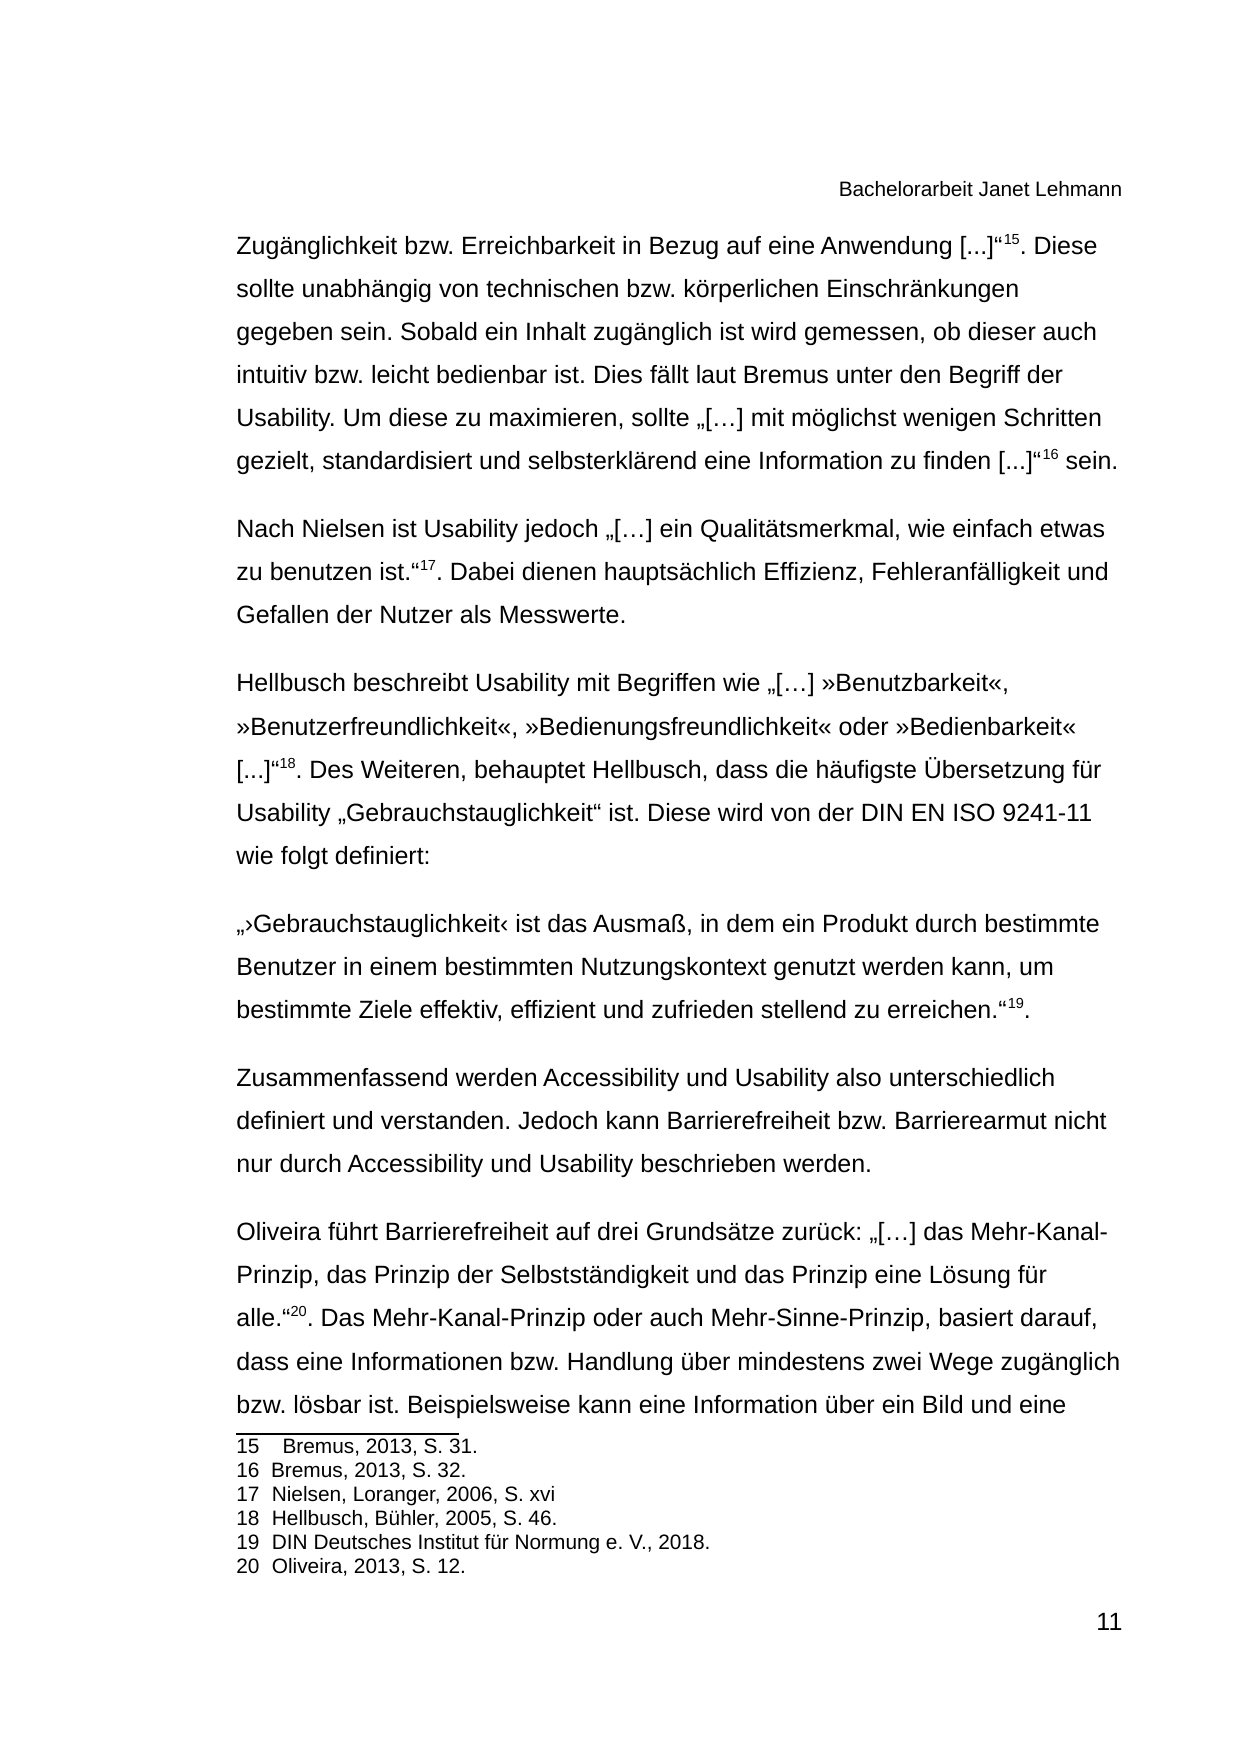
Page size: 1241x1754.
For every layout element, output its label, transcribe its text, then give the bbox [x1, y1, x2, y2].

text Oliveira, 2013, S. 12. [236, 1554, 1122, 1578]
text Hellbusch beschreibt Usability mit Begriffen wie „[…] »Benutzbarkeit«, »Benutzerfreundlichkeit«, »Bedienungsfreundlichkeit« oder »Bedienbarkeit« [...]“. Des Weiteren, behauptet Hellbusch, dass die häufigste Übersetzung für Usability „Gebrauchstauglichkeit“ ist. Diese wird von der DIN EN ISO 9241-11 wie folgt definiert: [236, 668, 1122, 869]
text Bremus, 2013, S. 32. [236, 1458, 1122, 1482]
text Zusammenfassend werden Accessibility und Usability also unterschiedlich definiert und verstanden. Jedoch kann Barrierefreiheit bzw. Barrierearmut nicht nur durch Accessibility und Usability beschrieben werden. [236, 1063, 1122, 1178]
text Oliveira führt Barrierefreiheit auf drei Grundsätze zurück: „[…] das Mehr-Kanal-Prinzip, das Prinzip der Selbstständigkeit und das Prinzip eine Lösung für alle.“. Das Mehr-Kanal-Prinzip oder auch Mehr-Sinne-Prinzip, basiert darauf, dass eine Informationen bzw. Handlung über mindestens zwei Wege zugänglich bzw. lösbar ist. Beispielsweise kann eine Information über ein Bild und eine [236, 1217, 1122, 1418]
text Nielsen, Loranger, 2006, S. xvi [236, 1482, 1122, 1506]
text DIN Deutsches Institut für Normung e. V., 2018. [236, 1530, 1122, 1554]
text Hellbusch, Bühler, 2005, S. 46. [236, 1506, 1122, 1530]
text Zugänglichkeit bzw. Erreichbarkeit in Bezug auf eine Anwendung [...]“. Diese sollte unabhängig von technischen bzw. körperlichen Einschränkungen gegeben sein. Sobald ein Inhalt zugänglich ist wird gemessen, ob dieser auch intuitiv bzw. leicht bedienbar ist. Dies fällt laut Bremus unter den Begriff der Usability. Um diese zu maximieren, sollte „[…] mit möglichst wenigen Schritten gezielt, standardisiert und selbsterklärend eine Information zu finden [...]“ sein. [236, 231, 1122, 475]
text Bremus, 2013, S. 31. [236, 1434, 1122, 1458]
text „›Gebrauchstauglichkeit‹ ist das Ausmaß, in dem ein Produkt durch bestimmte Benutzer in einem bestimmten Nutzungskontext genutzt werden kann, um bestimmte Ziele effektiv, effizient und zufrieden stellend zu erreichen.“. [236, 909, 1122, 1024]
text Nach Nielsen ist Usability jedoch „[…] ein Qualitätsmerkmal, wie einfach etwas zu benutzen ist.“. Dabei dienen hauptsächlich Effizienz, Fehleranfälligkeit und Gefallen der Nutzer als Messwerte. [236, 514, 1122, 629]
